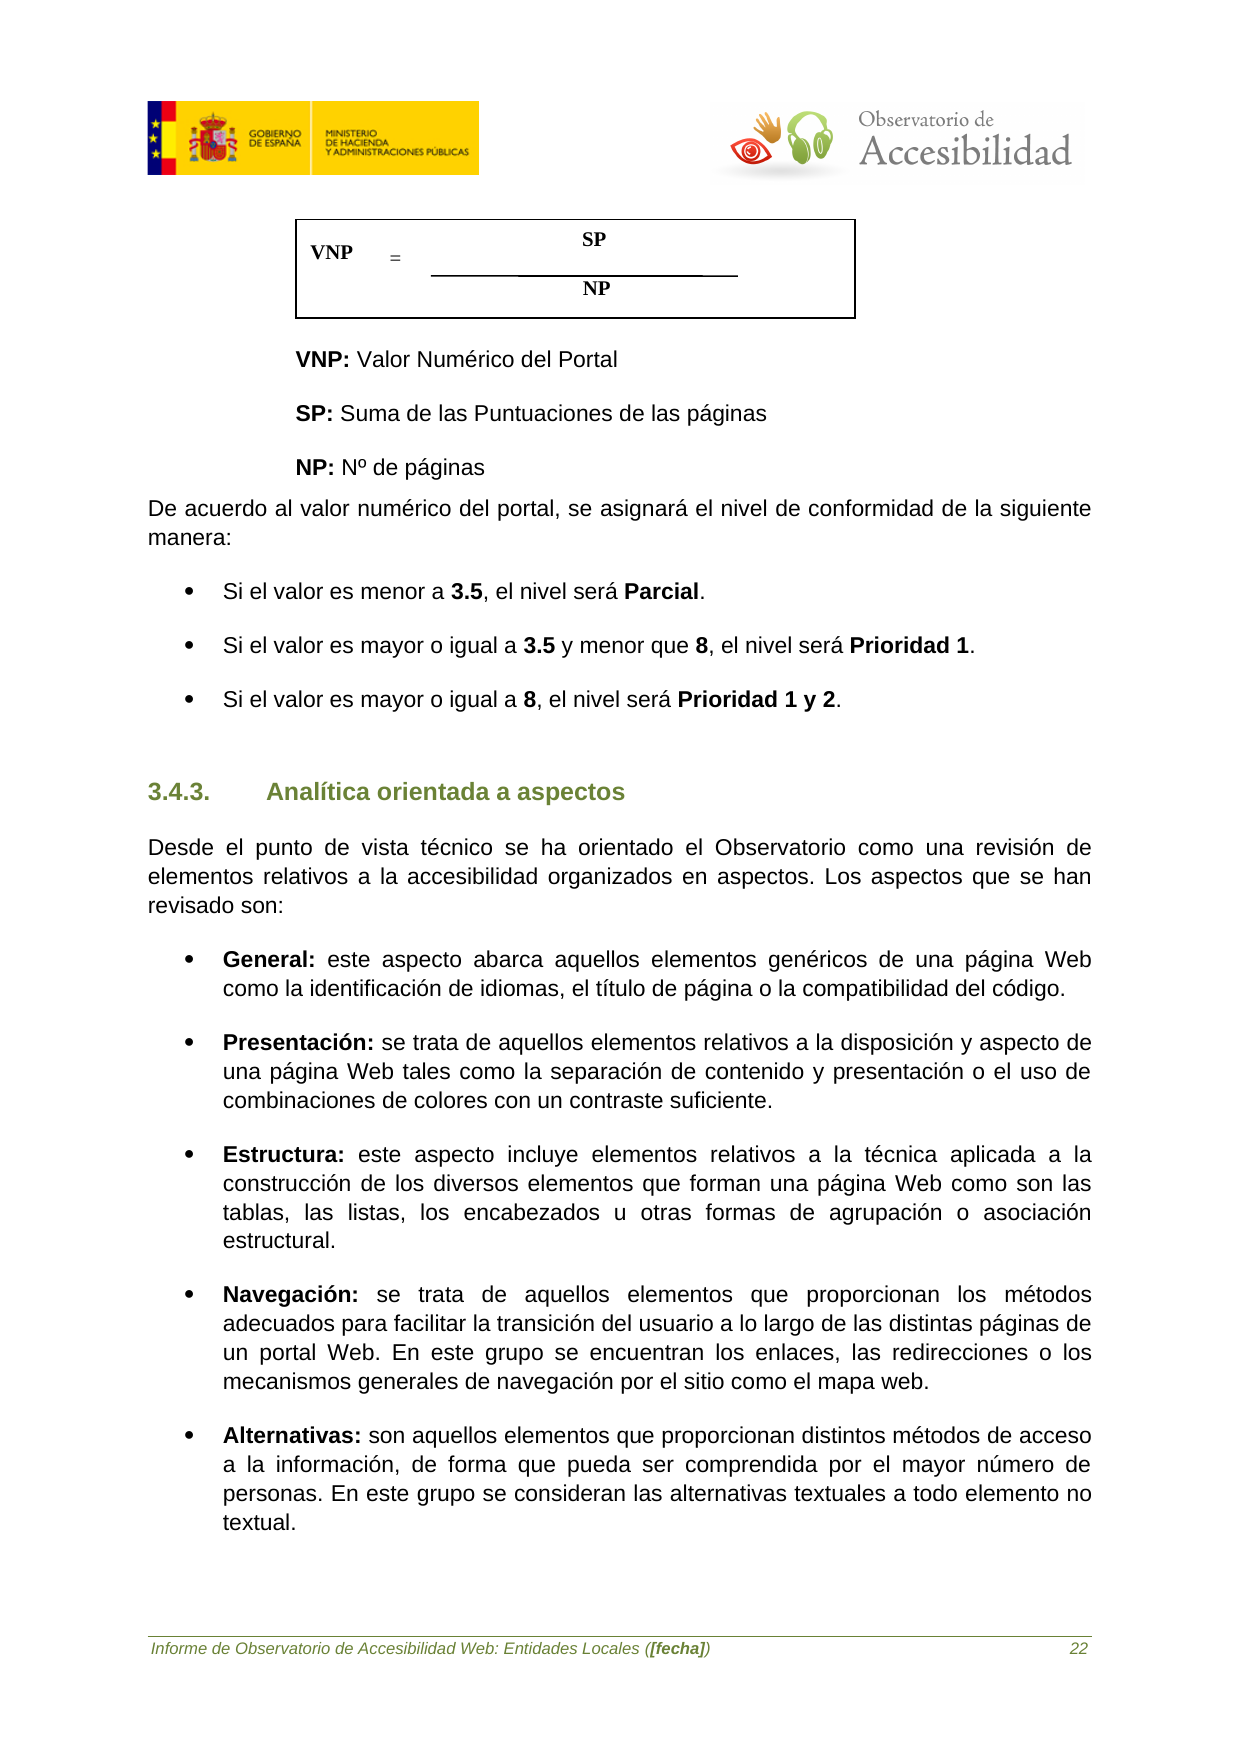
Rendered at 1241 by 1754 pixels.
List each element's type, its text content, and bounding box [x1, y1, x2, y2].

text SP: Suma de las Puntuaciones de las páginas [295, 400, 1092, 426]
list Presentación: se trata de aquellos elementos relativos a la disposición y aspecto de una página Web tales como la separación de contenido y presentación o el uso de combinaciones de colores con un contraste suficiente. [185, 1029, 1092, 1113]
list General: este aspecto abarca aquellos elementos genéricos de una página Web como la identificación de idiomas, el título de página o la compatibilidad del código. [185, 946, 1092, 1001]
subtitle Analítica orientada a aspectos [148, 777, 1092, 806]
text De acuerdo al valor numérico del portal, se asignará el nivel de conformidad de la siguiente manera: [148, 495, 1092, 550]
list Si el valor es mayor o igual a 3.5 y menor que 8, el nivel será Prioridad 1. [185, 632, 1092, 658]
picture [710, 102, 1086, 185]
text NP: Nº de páginas [295, 454, 1092, 480]
list Si el valor es menor a 3.5, el nivel será Parcial. [185, 578, 1092, 604]
list Navegación: se trata de aquellos elementos que proporcionan los métodos adecuados para facilitar la transición del usuario a lo largo de las distintas páginas de un portal Web. En este grupo se encuentran los enlaces, las redirecciones o los mecanismos generales de navegación por el sitio como el mapa web. [185, 1281, 1092, 1395]
list Estructura: este aspecto incluye elementos relativos a la técnica aplicada a la construcción de los diversos elementos que forman una página Web como son las tablas, las listas, los encabezados u otras formas de agrupación o asociación estructural. [185, 1141, 1092, 1254]
text VNP: Valor Numérico del Portal [295, 346, 1092, 372]
picture [147, 101, 479, 175]
text Desde el punto de vista técnico se ha orientado el Observatorio como una revisión de elementos relativos a la accesibilidad organizados en aspectos. Los aspectos que se han revisado son: [148, 834, 1092, 918]
list Alternativas: son aquellos elementos que proporcionan distintos métodos de acceso a la información, de forma que pueda ser comprendida por el mayor número de personas. En este grupo se consideran las alternativas textuales a todo elemento no textual. [185, 1422, 1092, 1536]
list Si el valor es mayor o igual a 8, el nivel será Prioridad 1 y 2. [185, 686, 1092, 712]
